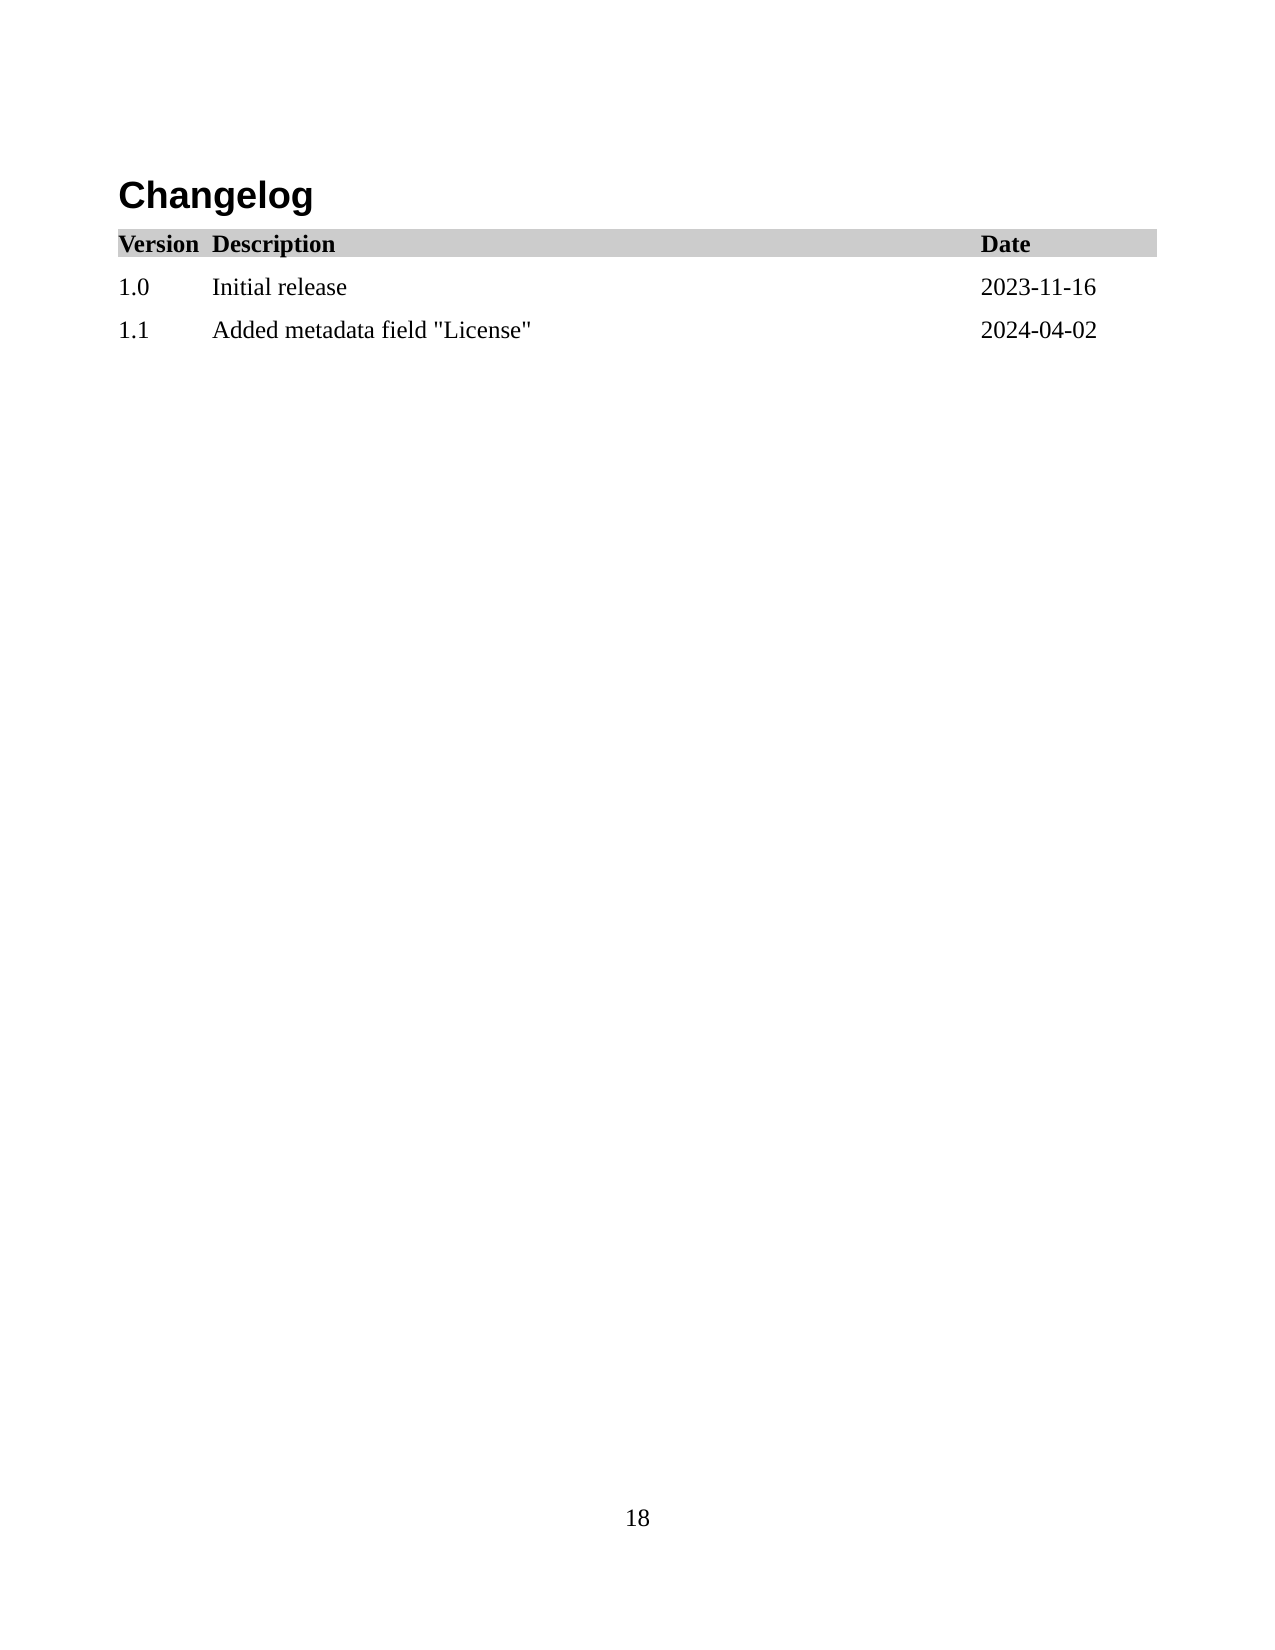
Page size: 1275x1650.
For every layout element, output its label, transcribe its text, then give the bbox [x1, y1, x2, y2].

table_cell 2024-04-02 [981, 315, 1157, 359]
subtitle Changelog [118, 173, 1157, 216]
table_header Version [118, 257, 212, 272]
table_cell Initial release [212, 272, 981, 315]
table_cell 2023-11-16 [981, 272, 1157, 315]
table_cell 1.1 [118, 315, 212, 359]
table_header Description [212, 257, 981, 272]
table_header Date [981, 257, 1157, 272]
table_cell 1.0 [118, 272, 212, 315]
table_cell Added metadata field "License" [212, 315, 981, 359]
